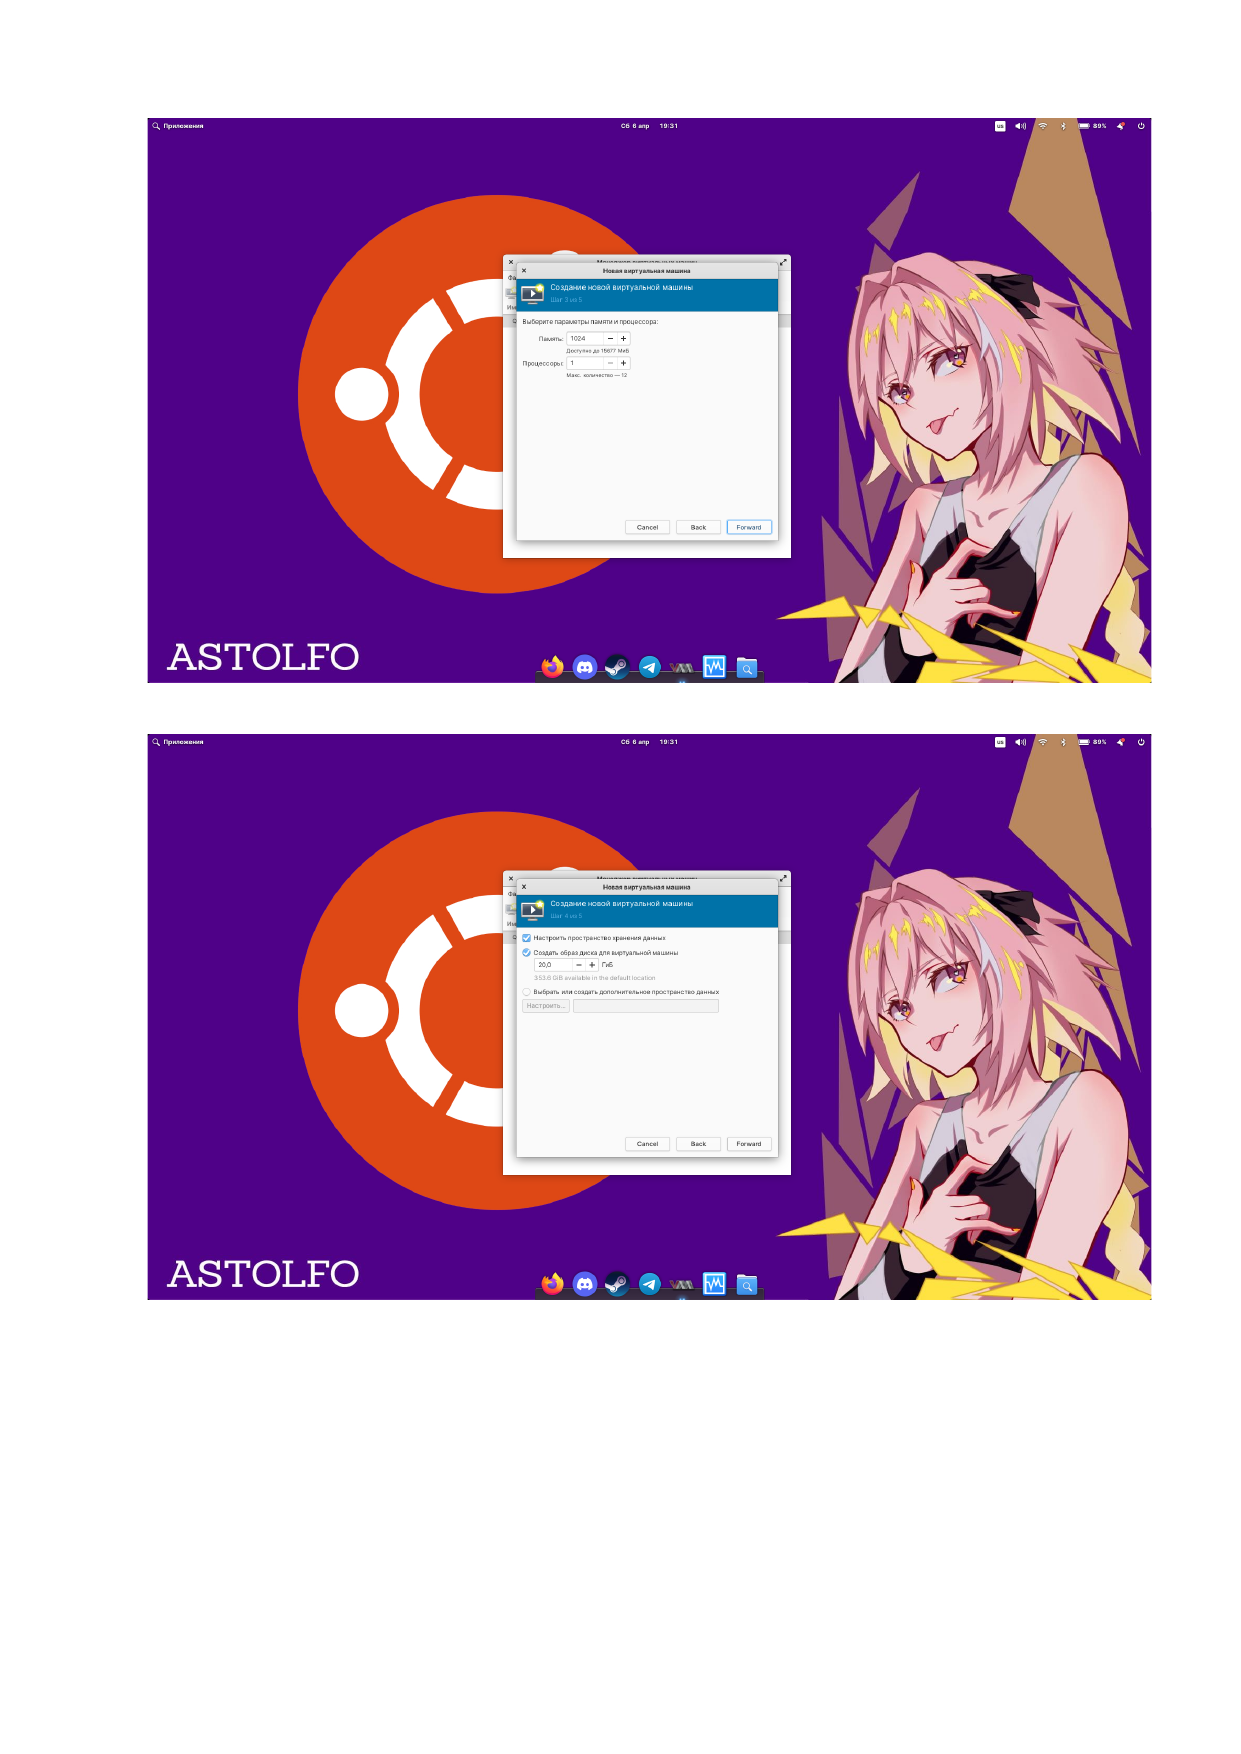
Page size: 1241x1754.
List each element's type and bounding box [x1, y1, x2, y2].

picture [147, 118, 1152, 683]
picture [147, 734, 1152, 1300]
